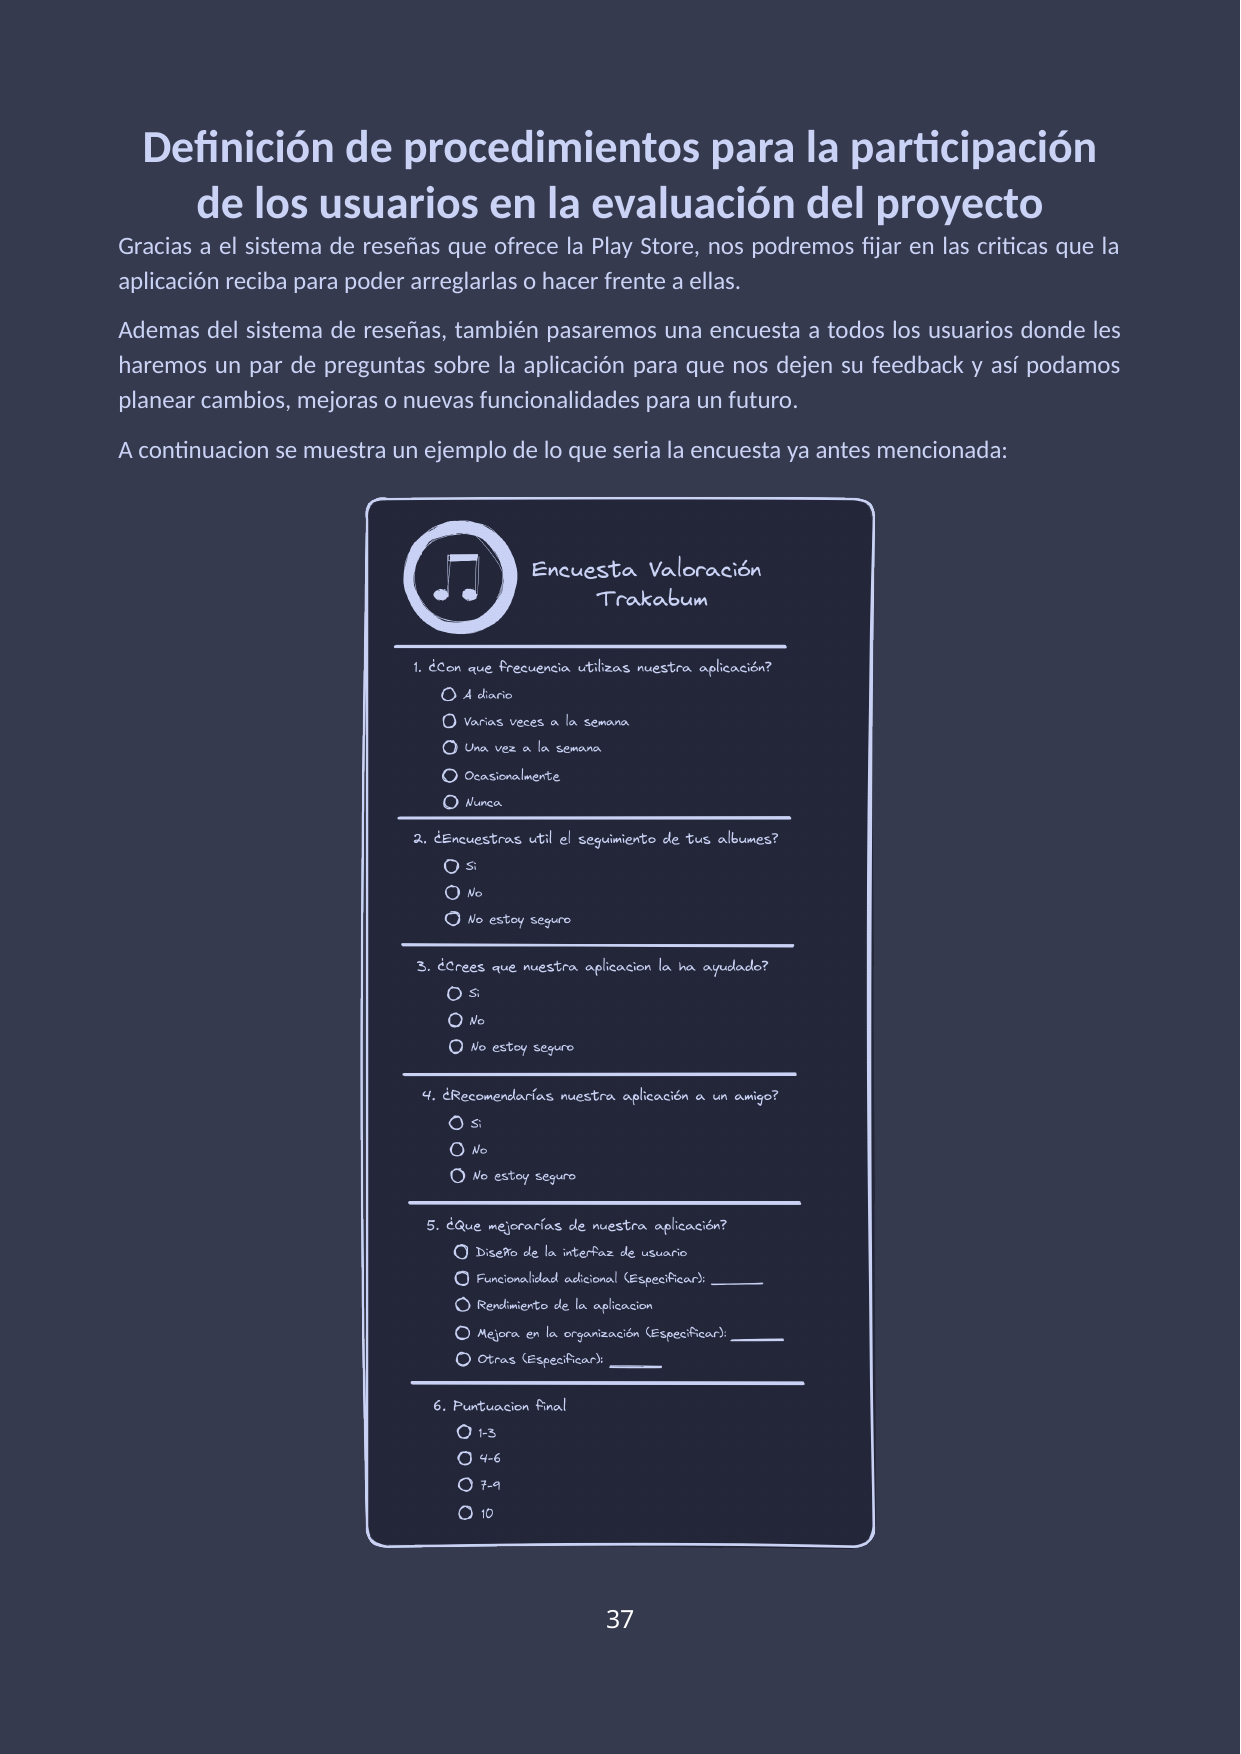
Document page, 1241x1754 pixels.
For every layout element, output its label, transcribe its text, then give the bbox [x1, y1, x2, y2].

text A continuacion se muestra un ejemplo de lo que seria la encuesta ya antes mencionada: [118, 434, 1122, 465]
text Definición de procedimientos para la participación de los usuarios en la evaluación del proyecto [118, 118, 1122, 230]
text Ademas del sistema de reseñas, también pasaremos una encuesta a todos los usuarios donde les haremos un par de preguntas sobre la aplicación para que nos dejen su feedback y así podamos planear cambios, mejoras o nuevas funcionalidades para un futuro. [118, 314, 1122, 415]
text Gracias a el sistema de reseñas que ofrece la Play Store, nos podremos fijar en las criticas que la aplicación reciba para poder arreglarlas o hacer frente a ellas. [118, 230, 1122, 296]
picture [352, 484, 888, 1561]
